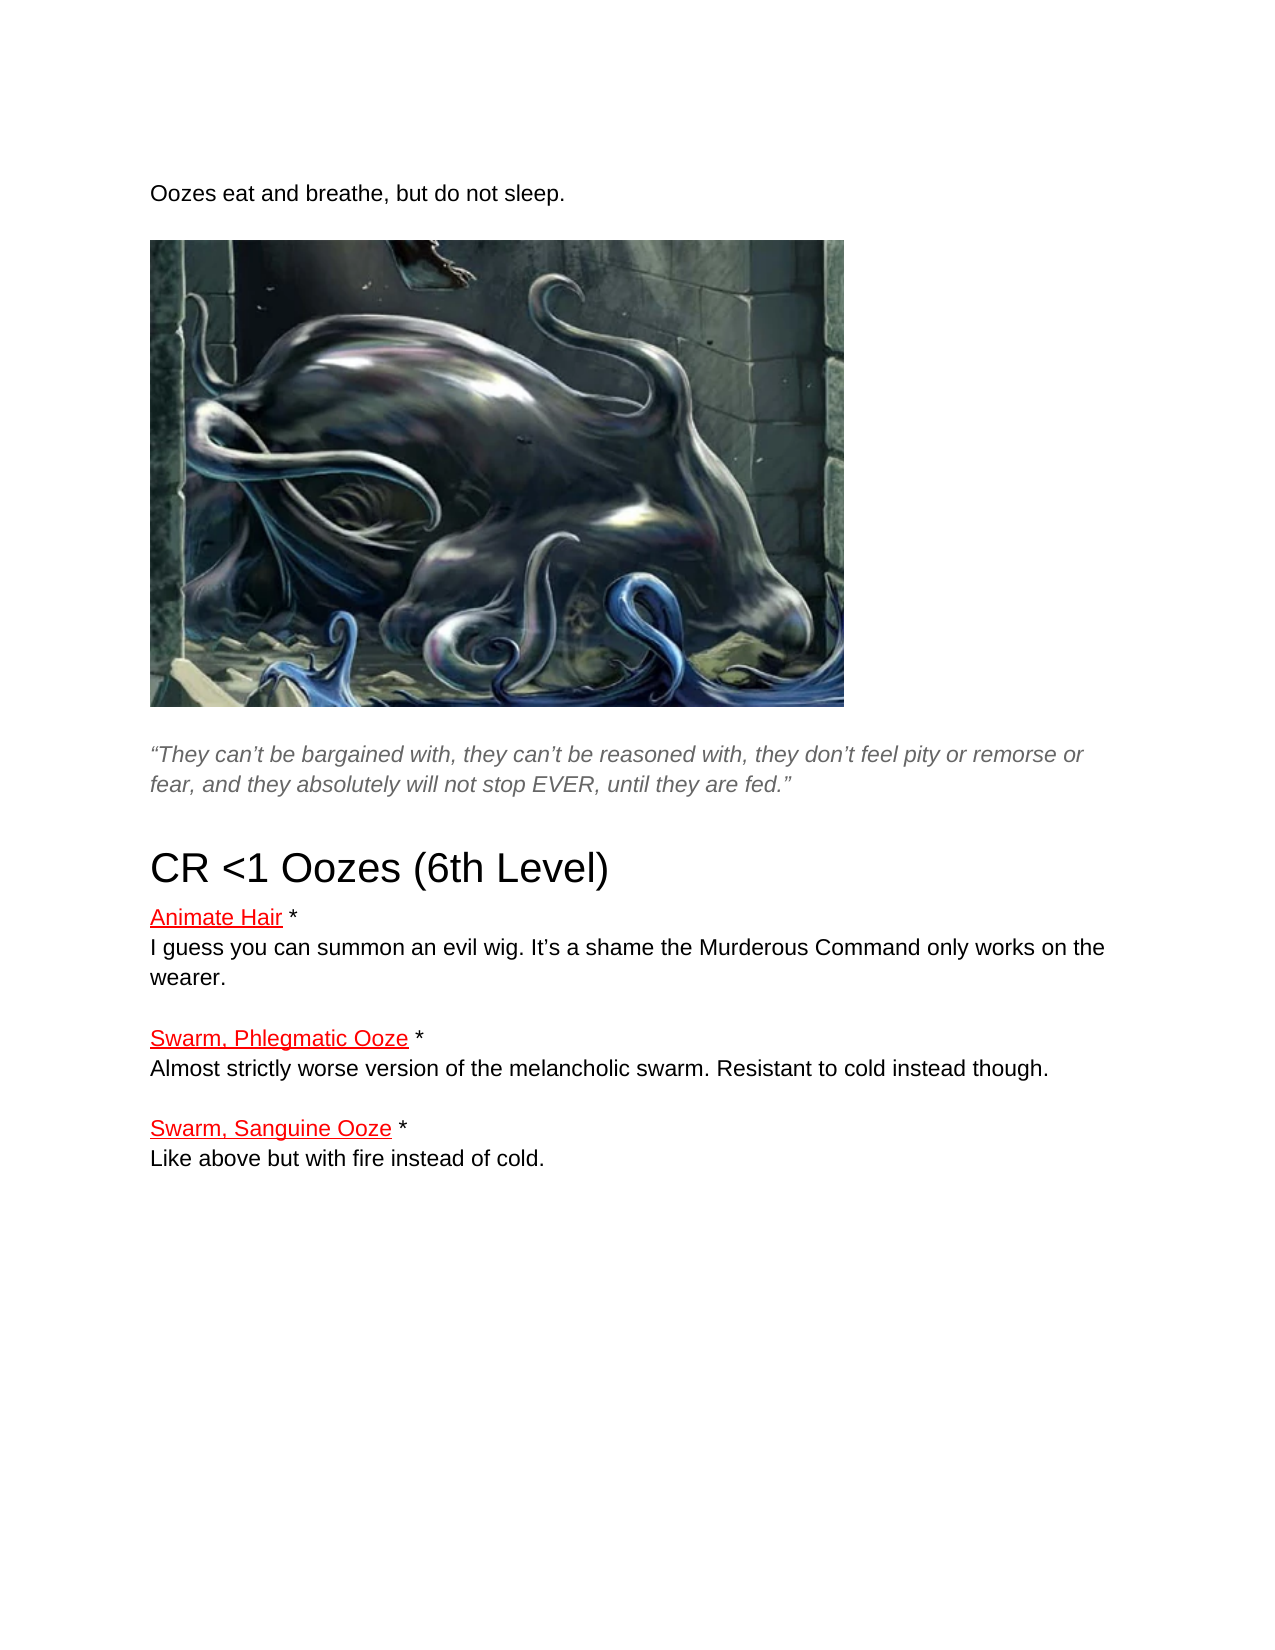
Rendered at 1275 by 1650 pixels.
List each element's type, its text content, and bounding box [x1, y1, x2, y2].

text Swarm, Sanguine Ooze * [150, 1115, 1125, 1141]
text Swarm, Phlegmatic Ooze * [150, 1024, 1125, 1051]
text “They can’t be bargained with, they can’t be reasoned with, they don’t feel pity or remorse or fear, and they absolutely will not stop EVER, until they are fed.” [150, 741, 1125, 798]
text Oozes eat and breathe, but do not sleep. [150, 180, 1125, 207]
text Almost strictly worse version of the melancholic swarm. Resistant to cold instead though. [150, 1055, 1125, 1081]
picture [150, 240, 844, 707]
text I guess you can summon an evil wig. It’s a shame the Murderous Command only works on the wearer. [150, 934, 1125, 990]
subtitle CR <1 Oozes (6th Level) [150, 843, 1125, 891]
text Like above but with fire instead of cold. [150, 1145, 1125, 1172]
text Animate Hair * [150, 904, 1125, 930]
